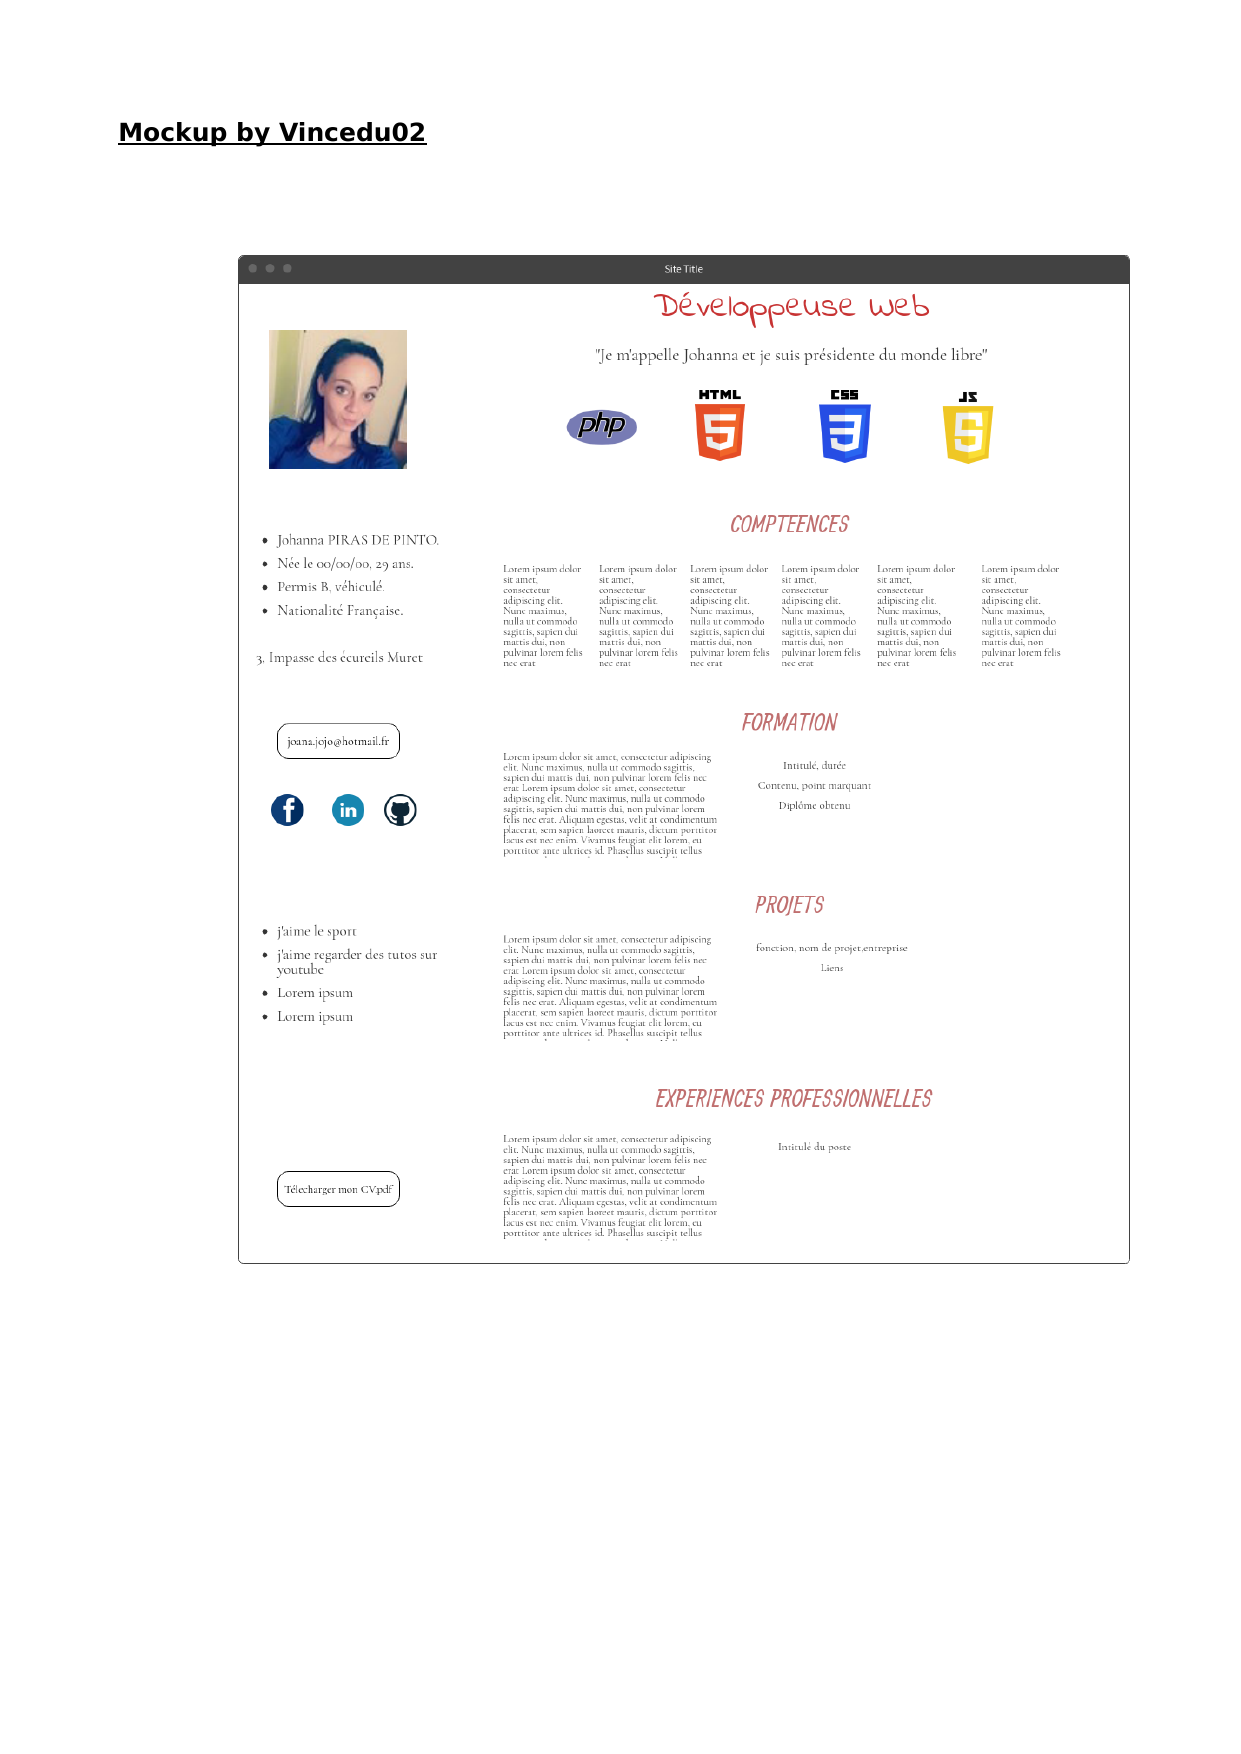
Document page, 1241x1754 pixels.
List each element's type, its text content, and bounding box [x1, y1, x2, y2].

text Mockup by Vincedu02 [118, 118, 1122, 147]
picture [177, 246, 1182, 1367]
